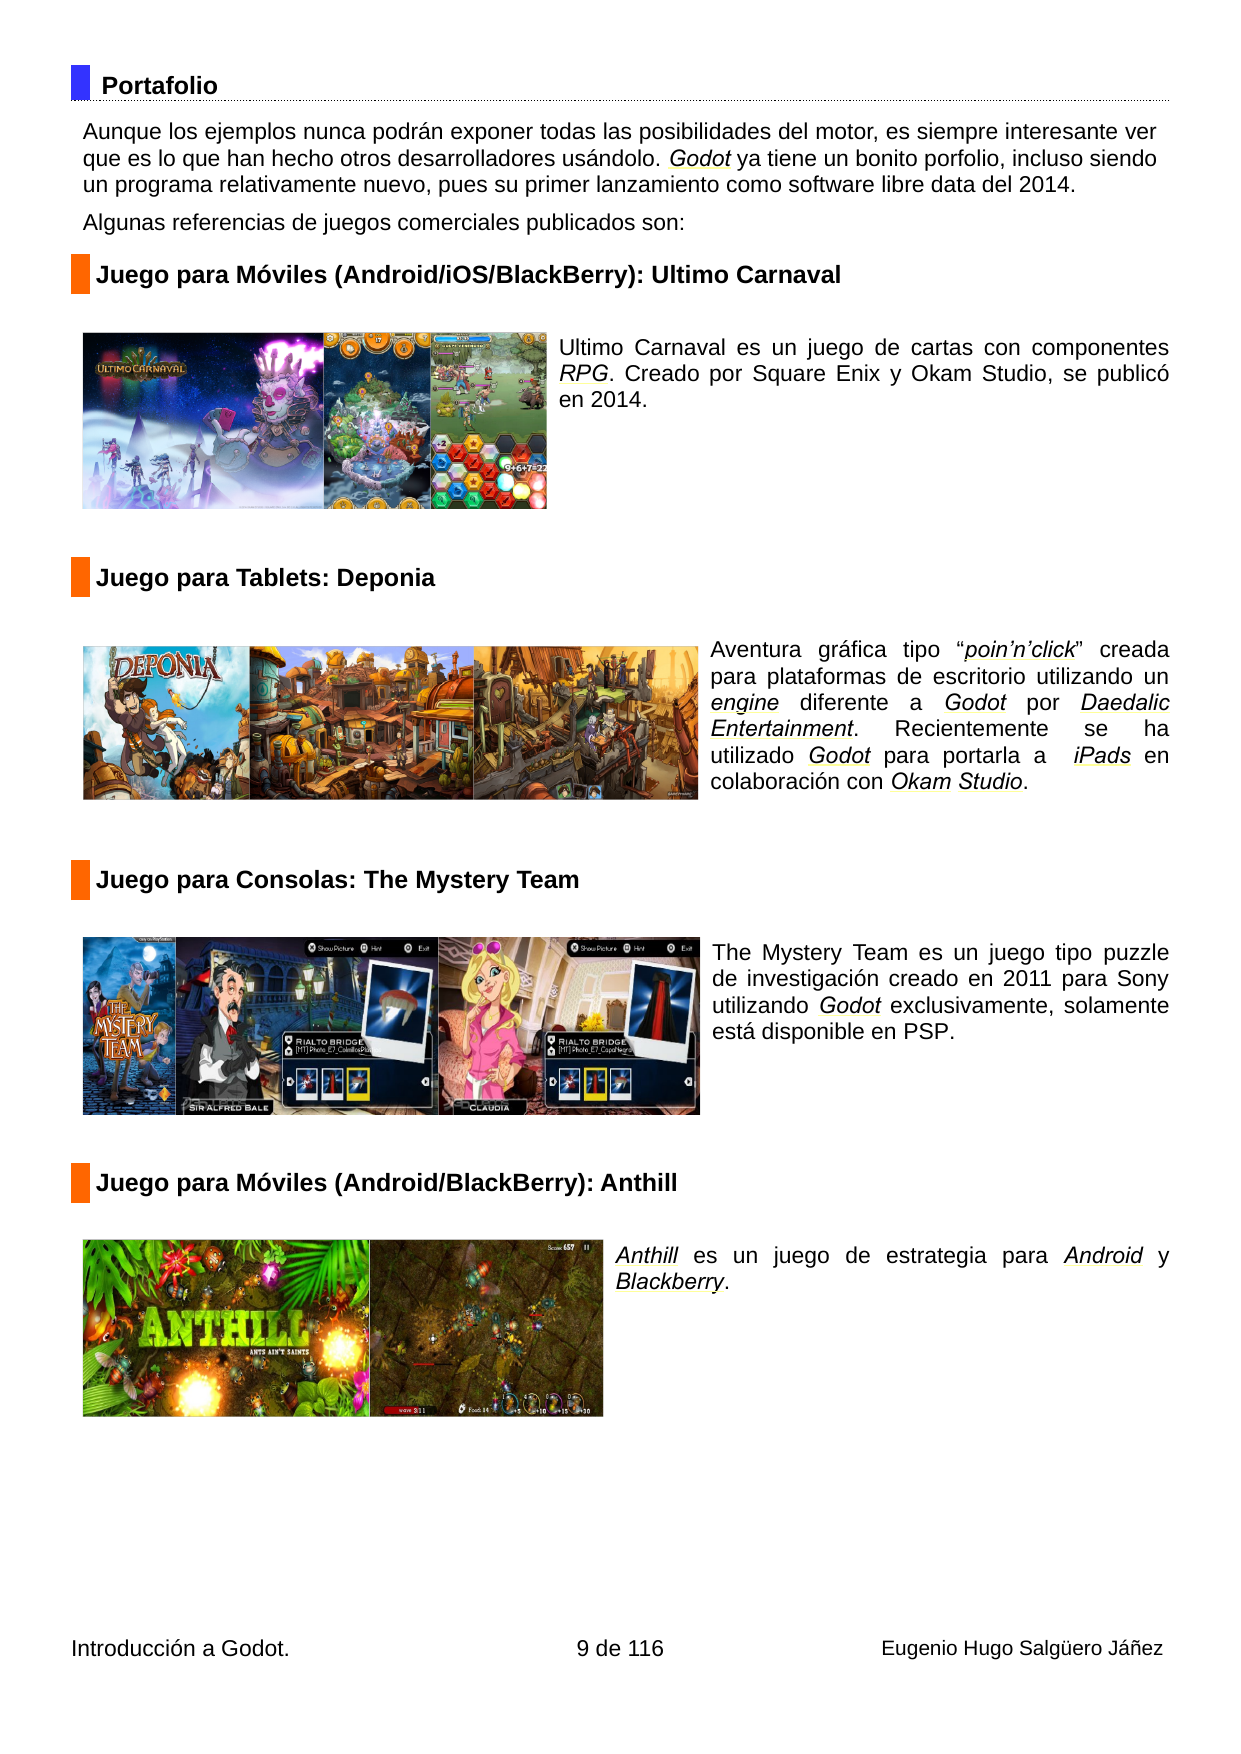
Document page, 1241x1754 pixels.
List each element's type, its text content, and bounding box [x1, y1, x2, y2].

text Aunque los ejemplos nunca podrán exponer todas las posibilidades del motor, es siempre interesante ver que es lo que han hecho otros desarrolladores usándolo. Godot ya tiene un bonito porfolio, incluso siendo un programa relativamente nuevo, pues su primer lanzamiento como software libre data del 2014. [83, 118, 1158, 197]
subtitle Juego para Móviles (Android/BlackBerry): Anthill [71, 1162, 1169, 1203]
subtitle Juego para Móviles (Android/iOS/BlackBerry): Ultimo Carnaval [90, 254, 1169, 294]
picture [82, 331, 547, 509]
subtitle Juego para Tablets: Deponia [90, 557, 1169, 597]
text Algunas referencias de juegos comerciales publicados son: [83, 209, 1158, 236]
subtitle Juego para Consolas: The Mystery Team [71, 859, 1169, 900]
text The Mystery Team es un juego tipo puzzle de investigación creado en 2011 para Sony utilizando Godot exclusivamente, solamente está disponible en PSP. [700, 939, 1169, 1044]
text Aventura gráfica tipo “poin’n’click” creada para plataformas de escritorio utilizando un engine diferente a Godot por Daedalic Entertainment. Recientemente se ha utilizado Godot para portarla a iPads en colaboración con Okam Studio. [71, 636, 1169, 794]
picture [82, 937, 700, 1115]
subtitle Portafolio [90, 65, 1169, 100]
picture [82, 1239, 604, 1417]
picture [82, 645, 699, 800]
text Anthill es un juego de estrategia para Android y Blackberry. [604, 1242, 1169, 1294]
text Ultimo Carnaval es un juego de cartas con componentes RPG. Creado por Square Enix y Okam Studio, se publicó en 2014. [547, 333, 1169, 412]
